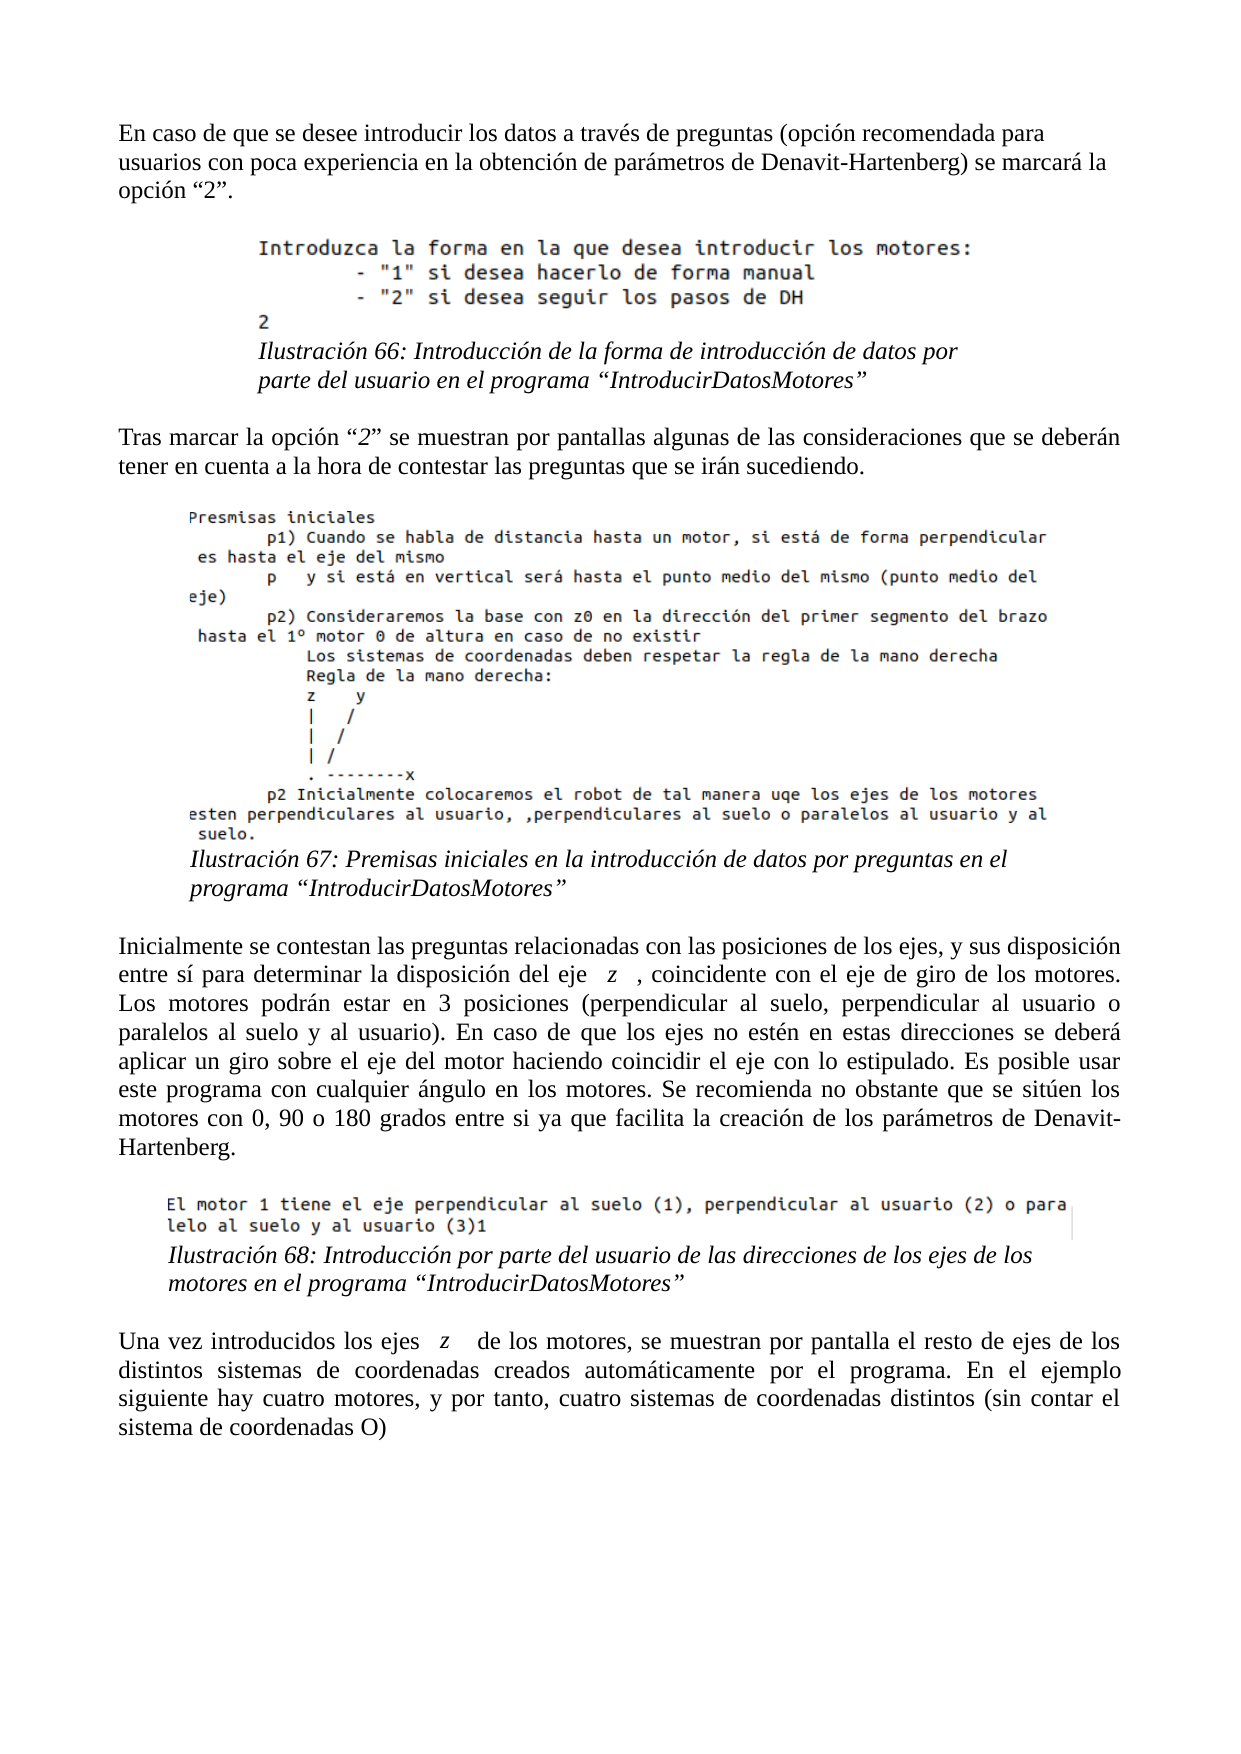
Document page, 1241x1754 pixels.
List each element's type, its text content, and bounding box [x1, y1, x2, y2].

text Inicialmente se contestan las preguntas relacionadas con las posiciones de los ejes, y sus disposición entre sí para determinar la disposición del eje, coincidente con el eje de giro de los motores. Los motores podrán estar en 3 posiciones (perpendicular al suelo, perpendicular al usuario o paralelos al suelo y al usuario). En caso de que los ejes no estén en estas direcciones se deberá aplicar un giro sobre el eje del motor haciendo coincidir el eje con lo estipulado. Es posible usar este programa con cualquier ángulo en los motores. Se recomienda no obstante que se sitúen los motores con 0, 90 o 180 grados entre si ya que facilita la creación de los parámetros de Denavit-Hartenberg. [118, 931, 1122, 1161]
text Ilustración 68: Introducción por parte del usuario de las direcciones de los ejes de los motores en el programa “IntroducirDatosMotores” [168, 1240, 1072, 1297]
text Una vez introducidos los ejes de los motores, se muestran por pantalla el resto de ejes de los distintos sistemas de coordenadas creados automáticamente por el programa. En el ejemplo siguiente hay cuatro motores, y por tanto, cuatro sistemas de coordenadas distintos (sin contar el sistema de coordenadas O) [118, 1326, 1122, 1441]
text Tras marcar la opción “2” se muestran por pantallas algunas de las consideraciones que se deberán tener en cuenta a la hora de contestar las preguntas que se irán sucediendo. [118, 422, 1122, 480]
text Ilustración 67: Premisas iniciales en la introducción de datos por preguntas en el programa “IntroducirDatosMotores” [190, 845, 1051, 902]
text En caso de que se desee introducir los datos a través de preguntas (opción recomendada para usuarios con poca experiencia en la obtención de parámetros de Denavit-Hartenberg) se marcará la opción “2”. [118, 118, 1122, 204]
text Ilustración 66: Introducción de la forma de introducción de datos por parte del usuario en el programa “IntroducirDatosMotores” [258, 337, 982, 394]
